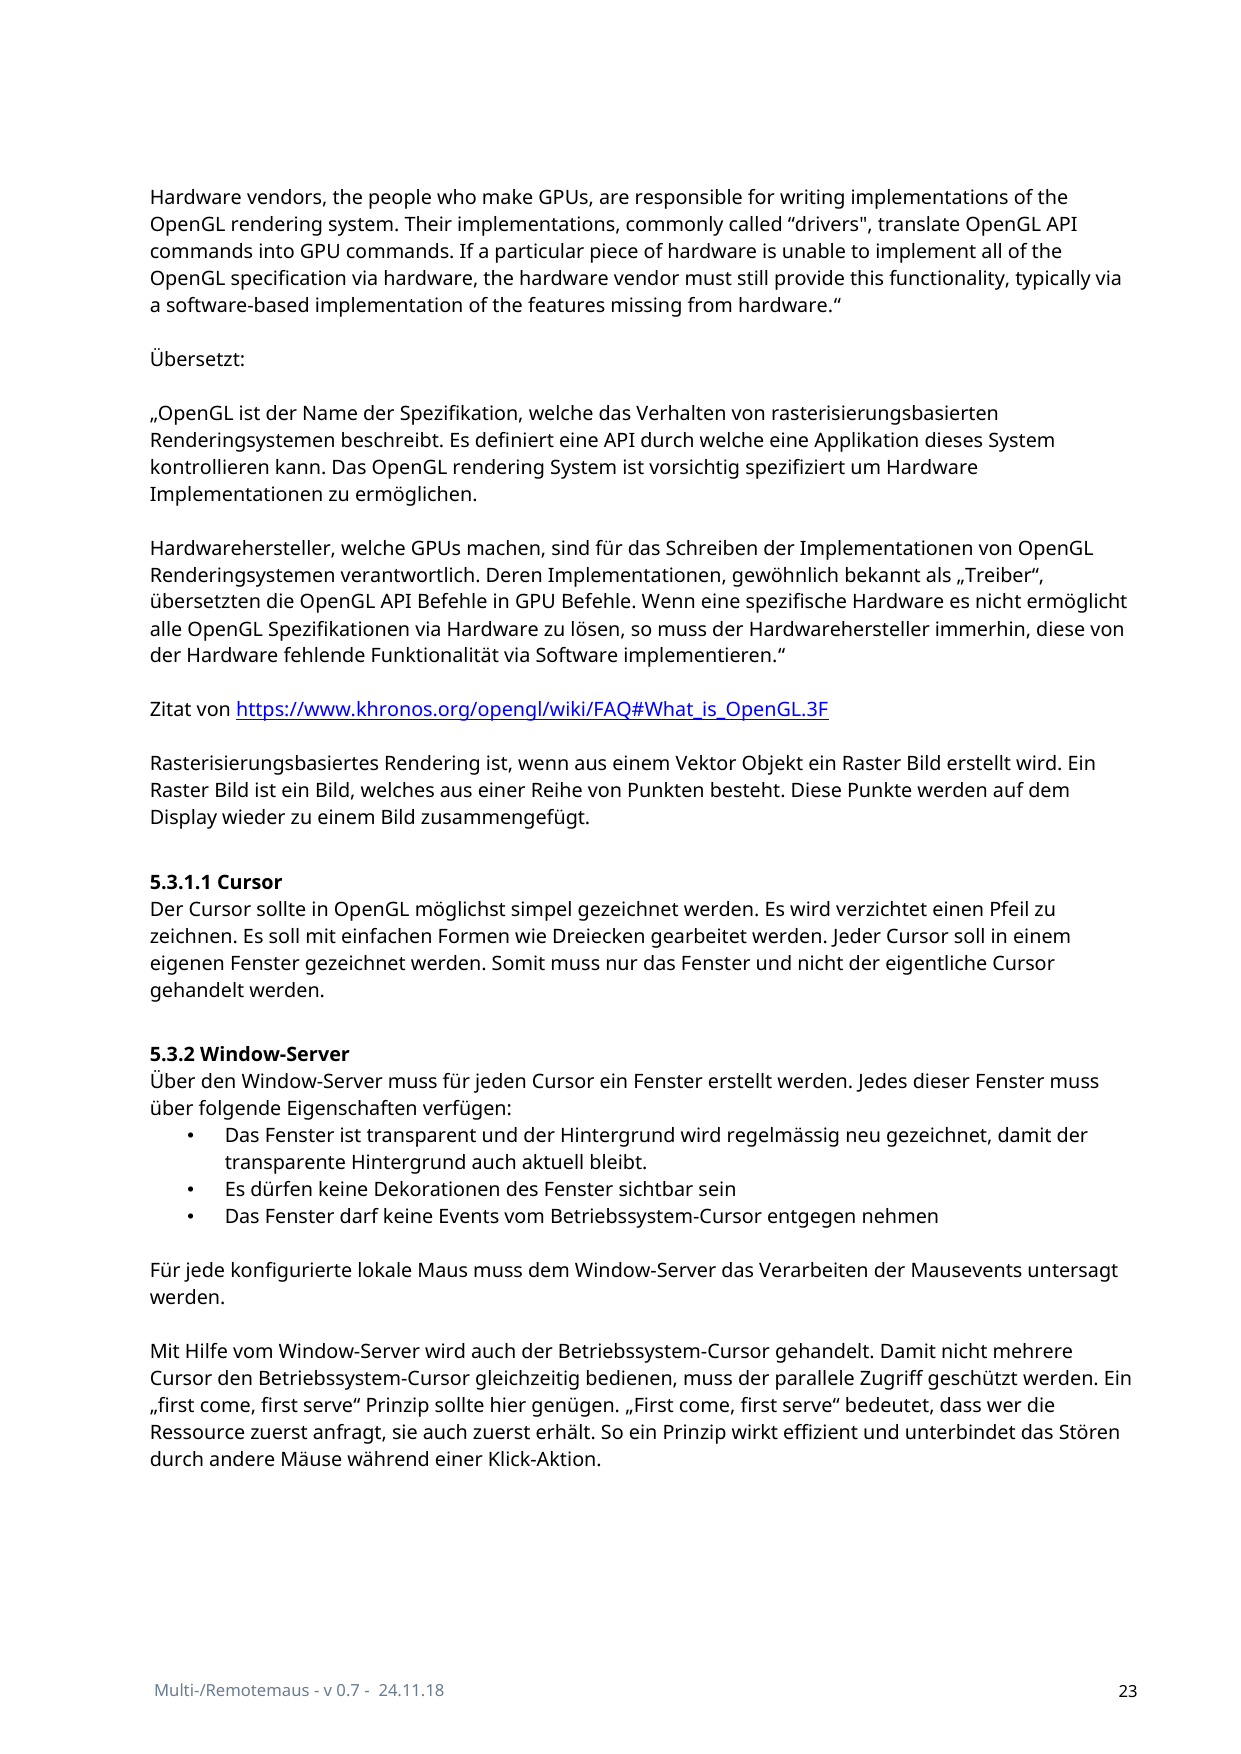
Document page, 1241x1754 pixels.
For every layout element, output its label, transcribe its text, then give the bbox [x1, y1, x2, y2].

list Es dürfen keine Dekorationen des Fenster sichtbar sein [187, 1175, 1136, 1202]
list Das Fenster darf keine Events vom Betriebssystem-Cursor entgegen nehmen [187, 1202, 1136, 1229]
text „OpenGL ist der Name der Spezifikation, welche das Verhalten von rasterisierungsbasierten Renderingsystemen beschreibt. Es definiert eine API durch welche eine Applikation dieses System kontrollieren kann. Das OpenGL rendering System ist vorsichtig spezifiziert um Hardware Implementationen zu ermöglichen. [149, 399, 1136, 507]
subtitle Window-Server [149, 1041, 1136, 1067]
text Über den Window-Server muss für jeden Cursor ein Fenster erstellt werden. Jedes dieser Fenster muss über folgende Eigenschaften verfügen: [149, 1067, 1136, 1121]
subtitle Cursor [149, 868, 1136, 895]
list Das Fenster ist transparent und der Hintergrund wird regelmässig neu gezeichnet, damit der transparente Hintergrund auch aktuell bleibt. [187, 1121, 1136, 1175]
text Mit Hilfe vom Window-Server wird auch der Betriebssystem-Cursor gehandelt. Damit nicht mehrere Cursor den Betriebssystem-Cursor gleichzeitig bedienen, muss der parallele Zugriff geschützt werden. Ein „first come, first serve“ Prinzip sollte hier genügen. „First come, first serve“ bedeutet, dass wer die Ressource zuerst anfragt, sie auch zuerst erhält. So ein Prinzip wirkt effizient und unterbindet das Stören durch andere Mäuse während einer Klick-Aktion. [149, 1337, 1136, 1472]
text Hardwarehersteller, welche GPUs machen, sind für das Schreiben der Implementationen von OpenGL Renderingsystemen verantwortlich. Deren Implementationen, gewöhnlich bekannt als „Treiber“, übersetzten die OpenGL API Befehle in GPU Befehle. Wenn eine spezifische Hardware es nicht ermöglicht alle OpenGL Spezifikationen via Hardware zu lösen, so muss der Hardwarehersteller immerhin, diese von der Hardware fehlende Funktionalität via Software implementieren.“ [149, 534, 1136, 669]
text Rasterisierungsbasiertes Rendering ist, wenn aus einem Vektor Objekt ein Raster Bild erstellt wird. Ein Raster Bild ist ein Bild, welches aus einer Reihe von Punkten besteht. Diese Punkte werden auf dem Display wieder zu einem Bild zusammengefügt. [149, 750, 1136, 831]
text Für jede konfigurierte lokale Maus muss dem Window-Server das Verarbeiten der Mausevents untersagt werden. [149, 1256, 1136, 1310]
text Der Cursor sollte in OpenGL möglichst simpel gezeichnet werden. Es wird verzichtet einen Pfeil zu zeichnen. Es soll mit einfachen Formen wie Dreiecken gearbeitet werden. Jeder Cursor soll in einem eigenen Fenster gezeichnet werden. Somit muss nur das Fenster und nicht der eigentliche Cursor gehandelt werden. [149, 895, 1136, 1003]
text Übersetzt: [149, 345, 1136, 372]
text Hardware vendors, the people who make GPUs, are responsible for writing implementations of the OpenGL rendering system. Their implementations, commonly called “drivers", translate OpenGL API commands into GPU commands. If a particular piece of hardware is unable to implement all of the OpenGL specification via hardware, the hardware vendor must still provide this functionality, typically via a software-based implementation of the features missing from hardware.“ [149, 183, 1136, 318]
text Zitat von https://www.khronos.org/opengl/wiki/FAQ#What_is_OpenGL.3F [149, 696, 1136, 723]
